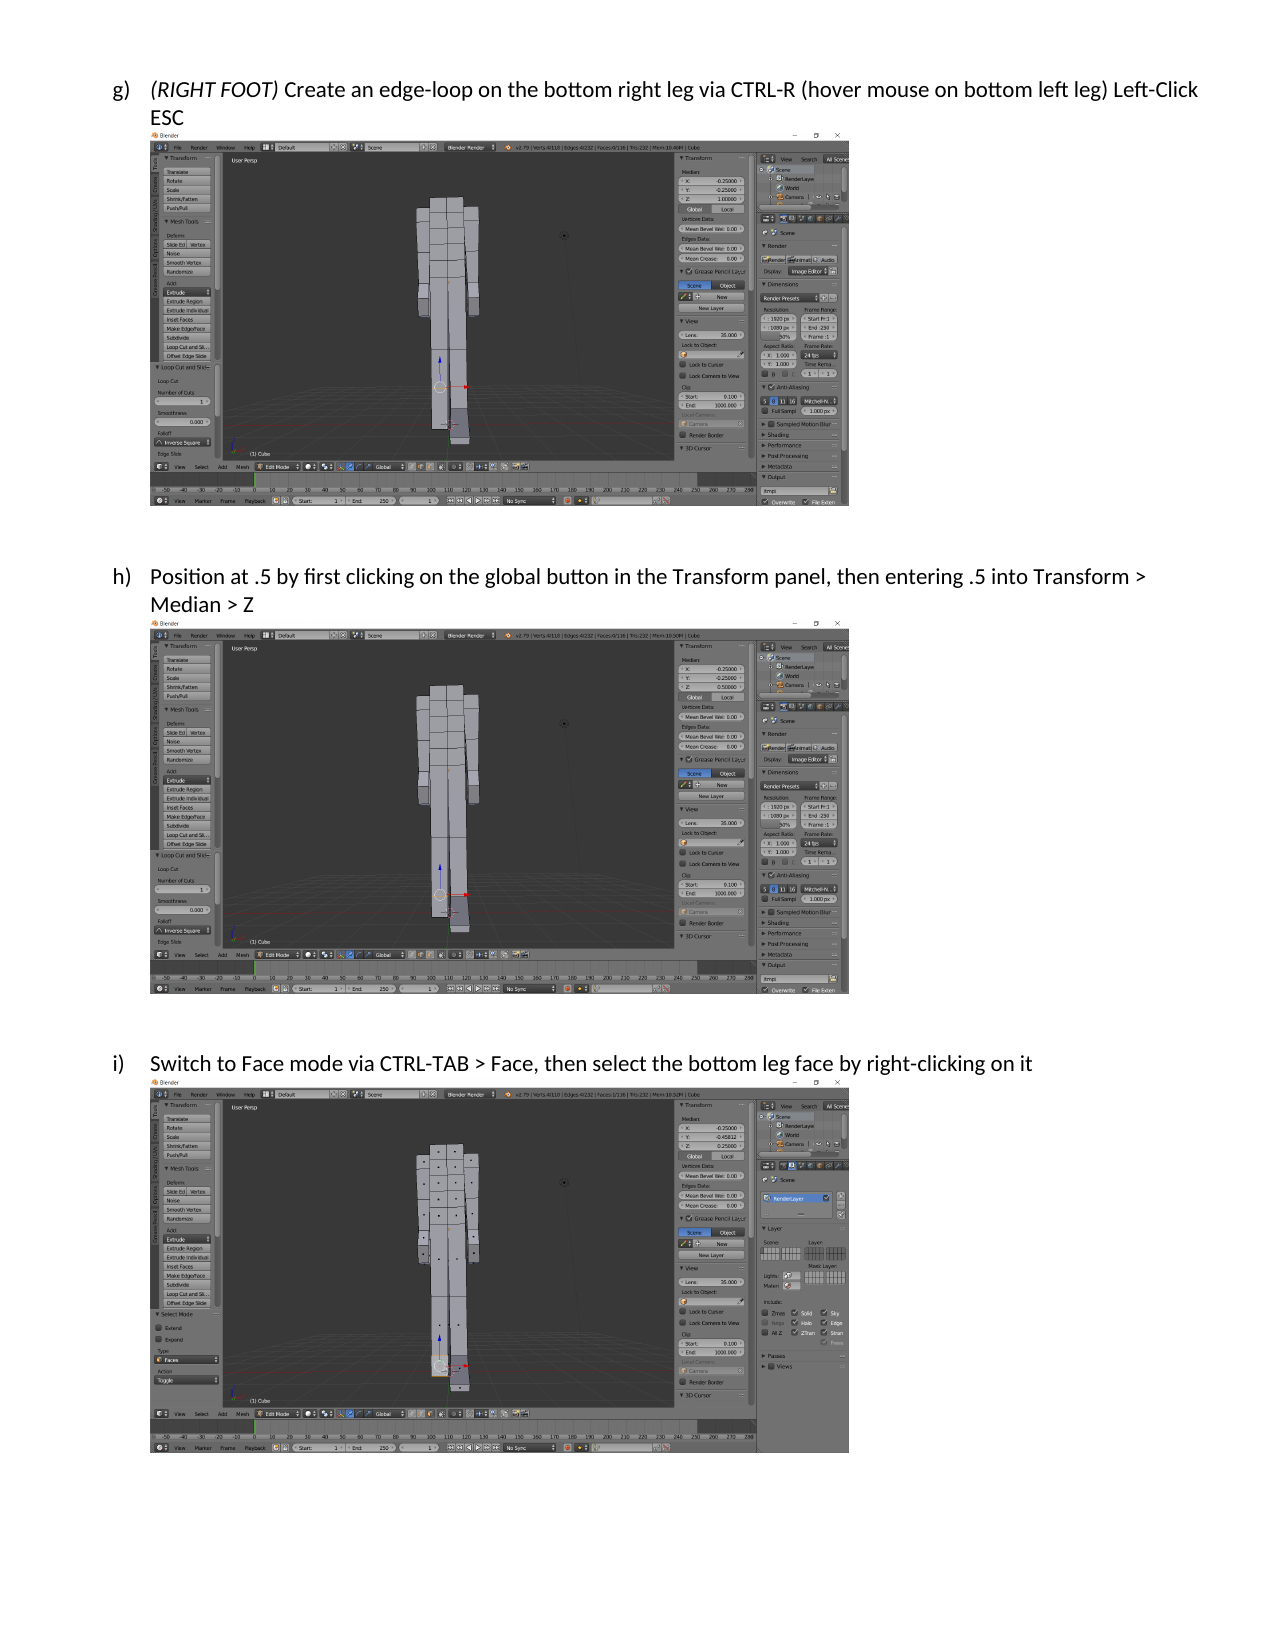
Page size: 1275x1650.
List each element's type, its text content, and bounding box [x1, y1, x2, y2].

list Position at .5 by first clicking on the global button in the Transform panel, then entering .5 into Transform > Median > Z [112, 562, 1200, 993]
list (RIGHT FOOT) Create an edge-loop on the bottom right leg via CTRL-R (hover mouse on bottom left leg) Left-Click ESC [112, 75, 1200, 506]
list Switch to Face mode via CTRL-TAB > Face, then select the bottom leg face by right-clicking on it [112, 1049, 1200, 1452]
